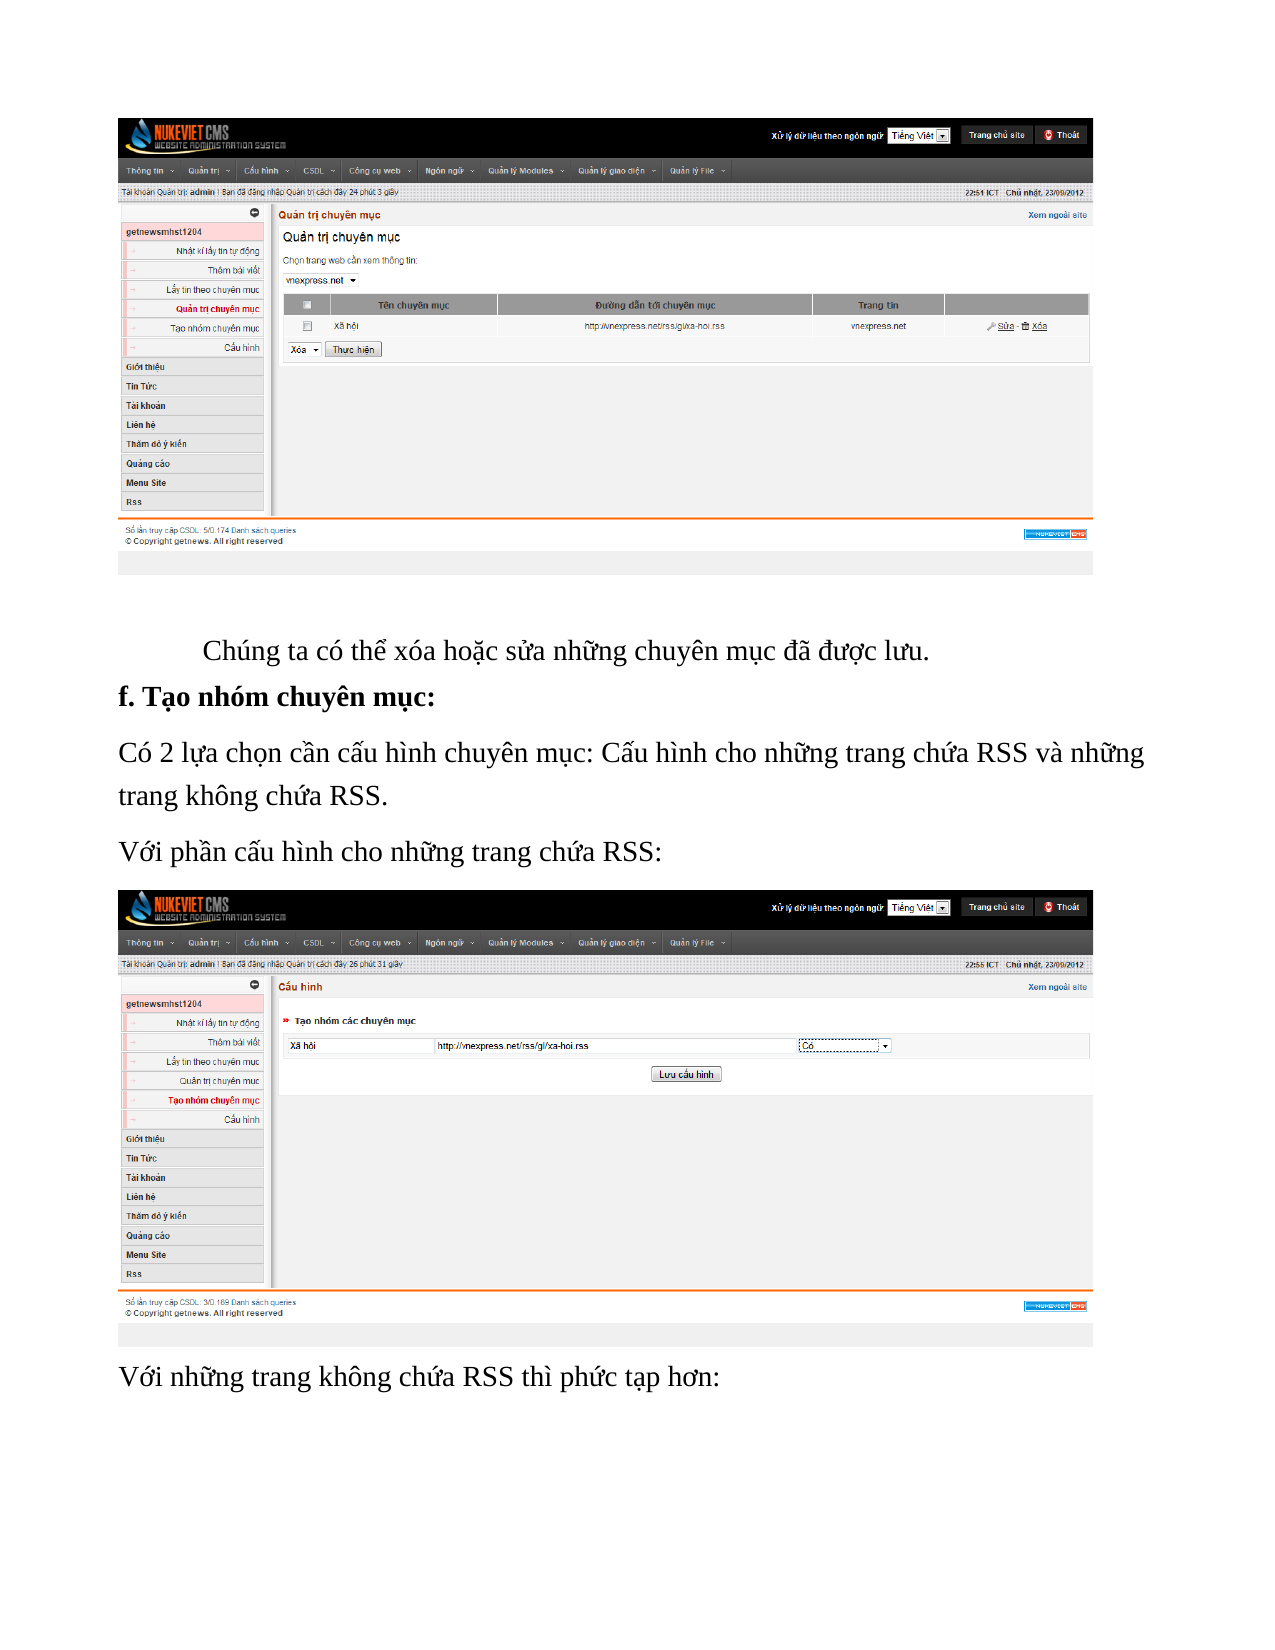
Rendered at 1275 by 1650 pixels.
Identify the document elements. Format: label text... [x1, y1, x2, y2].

text f. Tạo nhóm chuyên mục: [118, 679, 1157, 712]
text Có 2 lựa chọn cần cấu hình chuyên mục: Cấu hình cho những trang chứa RSS và những trang không chứa RSS. [118, 735, 1157, 812]
text Với những trang không chứa RSS thì phức tạp hơn: [118, 1359, 1157, 1393]
text Với phần cấu hình cho những trang chứa RSS: [118, 834, 1157, 868]
text Chúng ta có thể xóa hoặc sửa những chuyên mục đã được lưu. [202, 633, 1157, 666]
